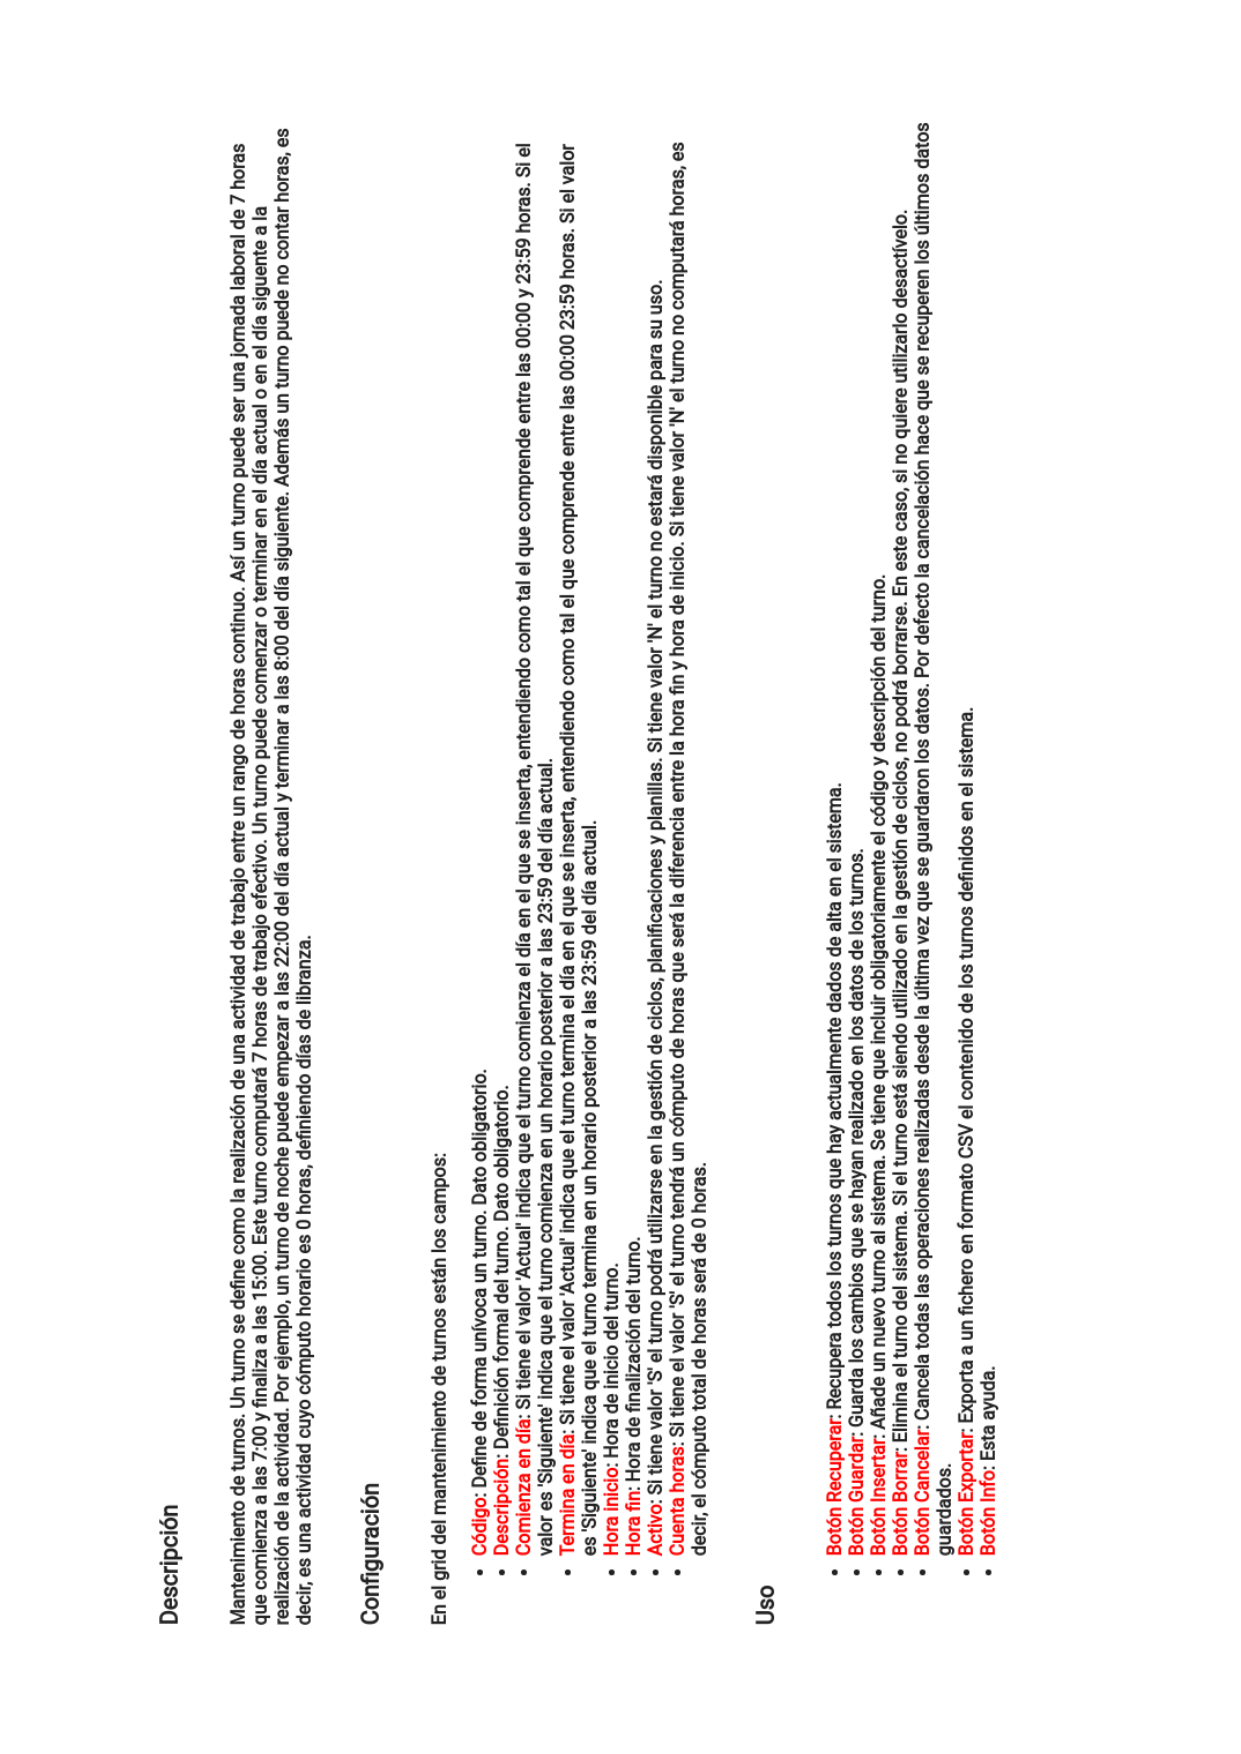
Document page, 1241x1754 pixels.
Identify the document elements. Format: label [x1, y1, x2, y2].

picture [157, 122, 1003, 1625]
